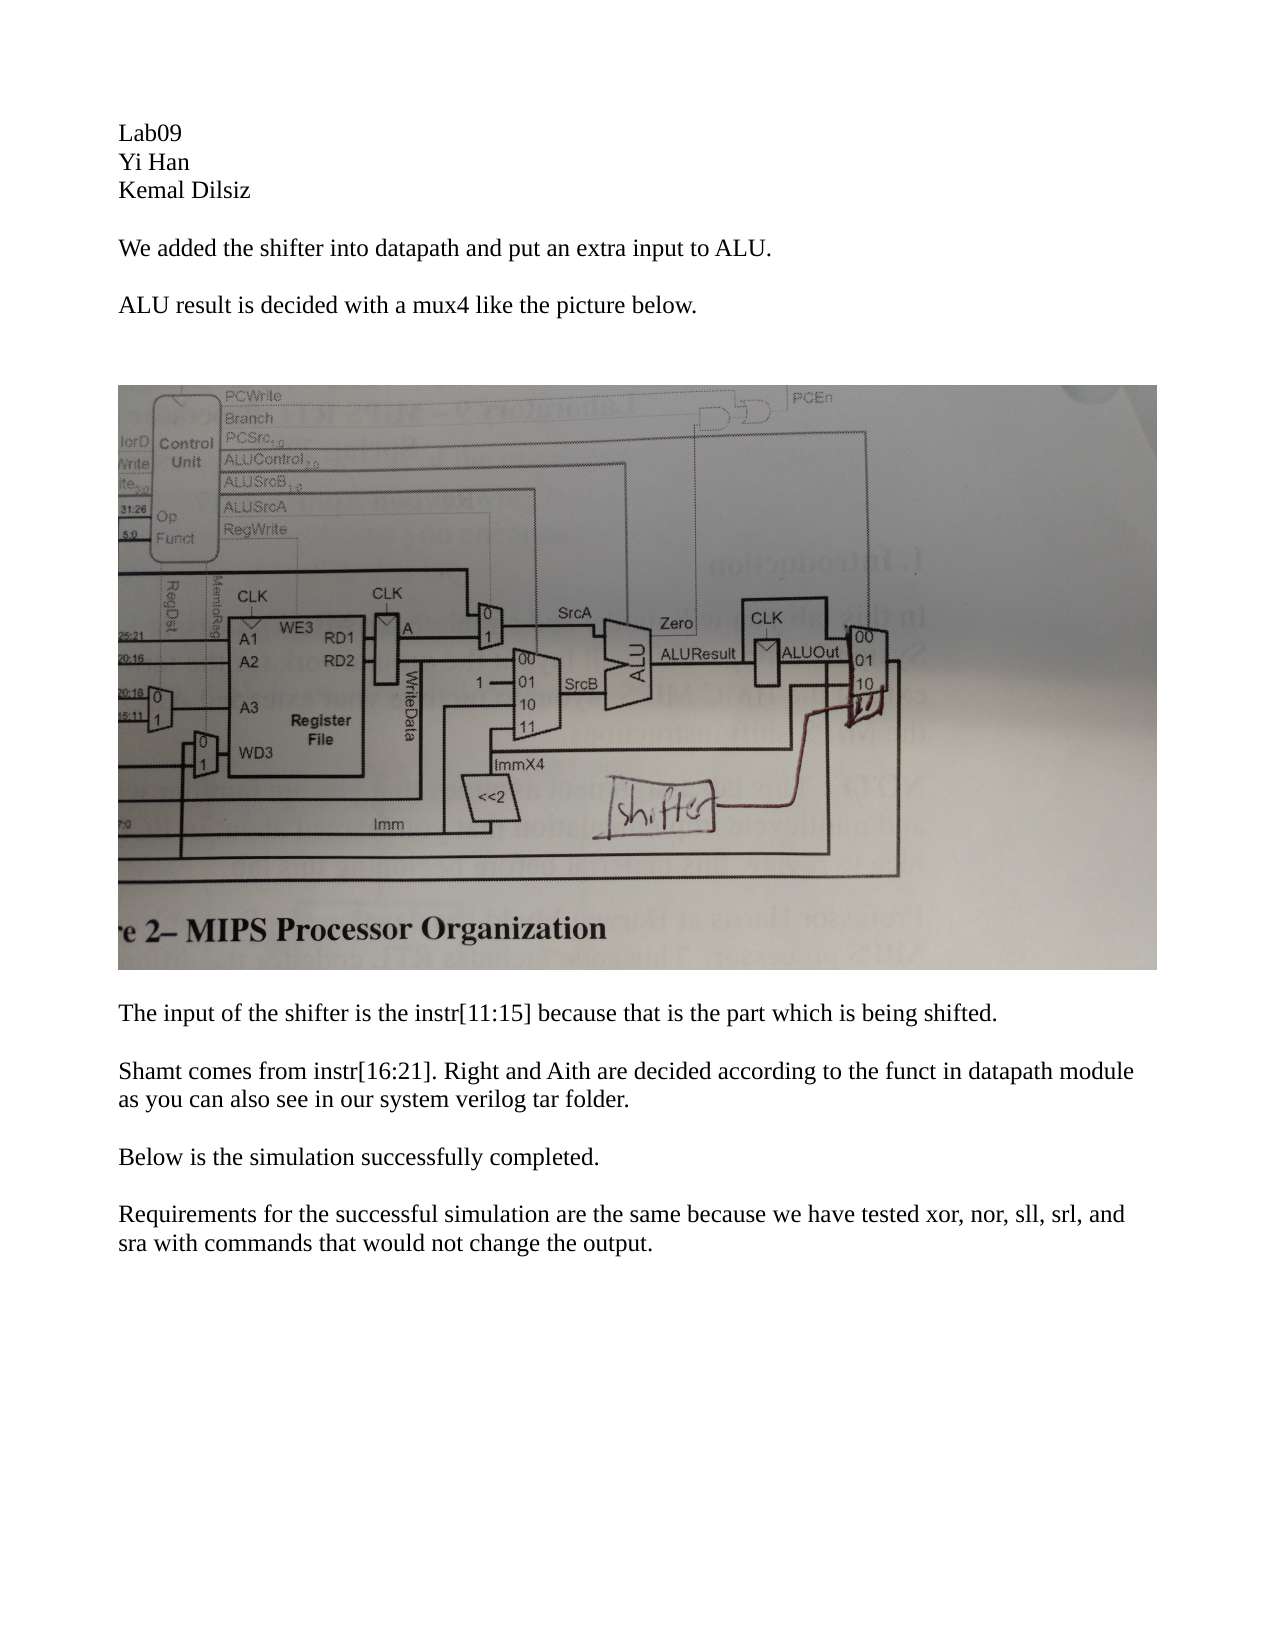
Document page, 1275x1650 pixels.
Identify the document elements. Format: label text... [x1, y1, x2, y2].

text Kemal Dilsiz [118, 176, 1157, 204]
text We added the shifter into datapath and put an extra input to ALU. [118, 233, 1157, 262]
text Lab09 [118, 118, 1157, 147]
text Requirements for the successful simulation are the same because we have tested xor, nor, sll, srl, and sra with commands that would not change the output. [118, 1199, 1157, 1257]
text Below is the simulation successfully completed. [118, 1142, 1157, 1171]
text ALU result is decided with a mux4 like the picture below. [118, 291, 1157, 319]
text Yi Han [118, 147, 1157, 176]
picture [118, 385, 1157, 970]
text Shamt comes from instr[16:21]. Right and Aith are decided according to the funct in datapath module as you can also see in our system verilog tar folder. [118, 1056, 1157, 1113]
text The input of the shifter is the instr[11:15] because that is the part which is being shifted. [118, 998, 1157, 1027]
